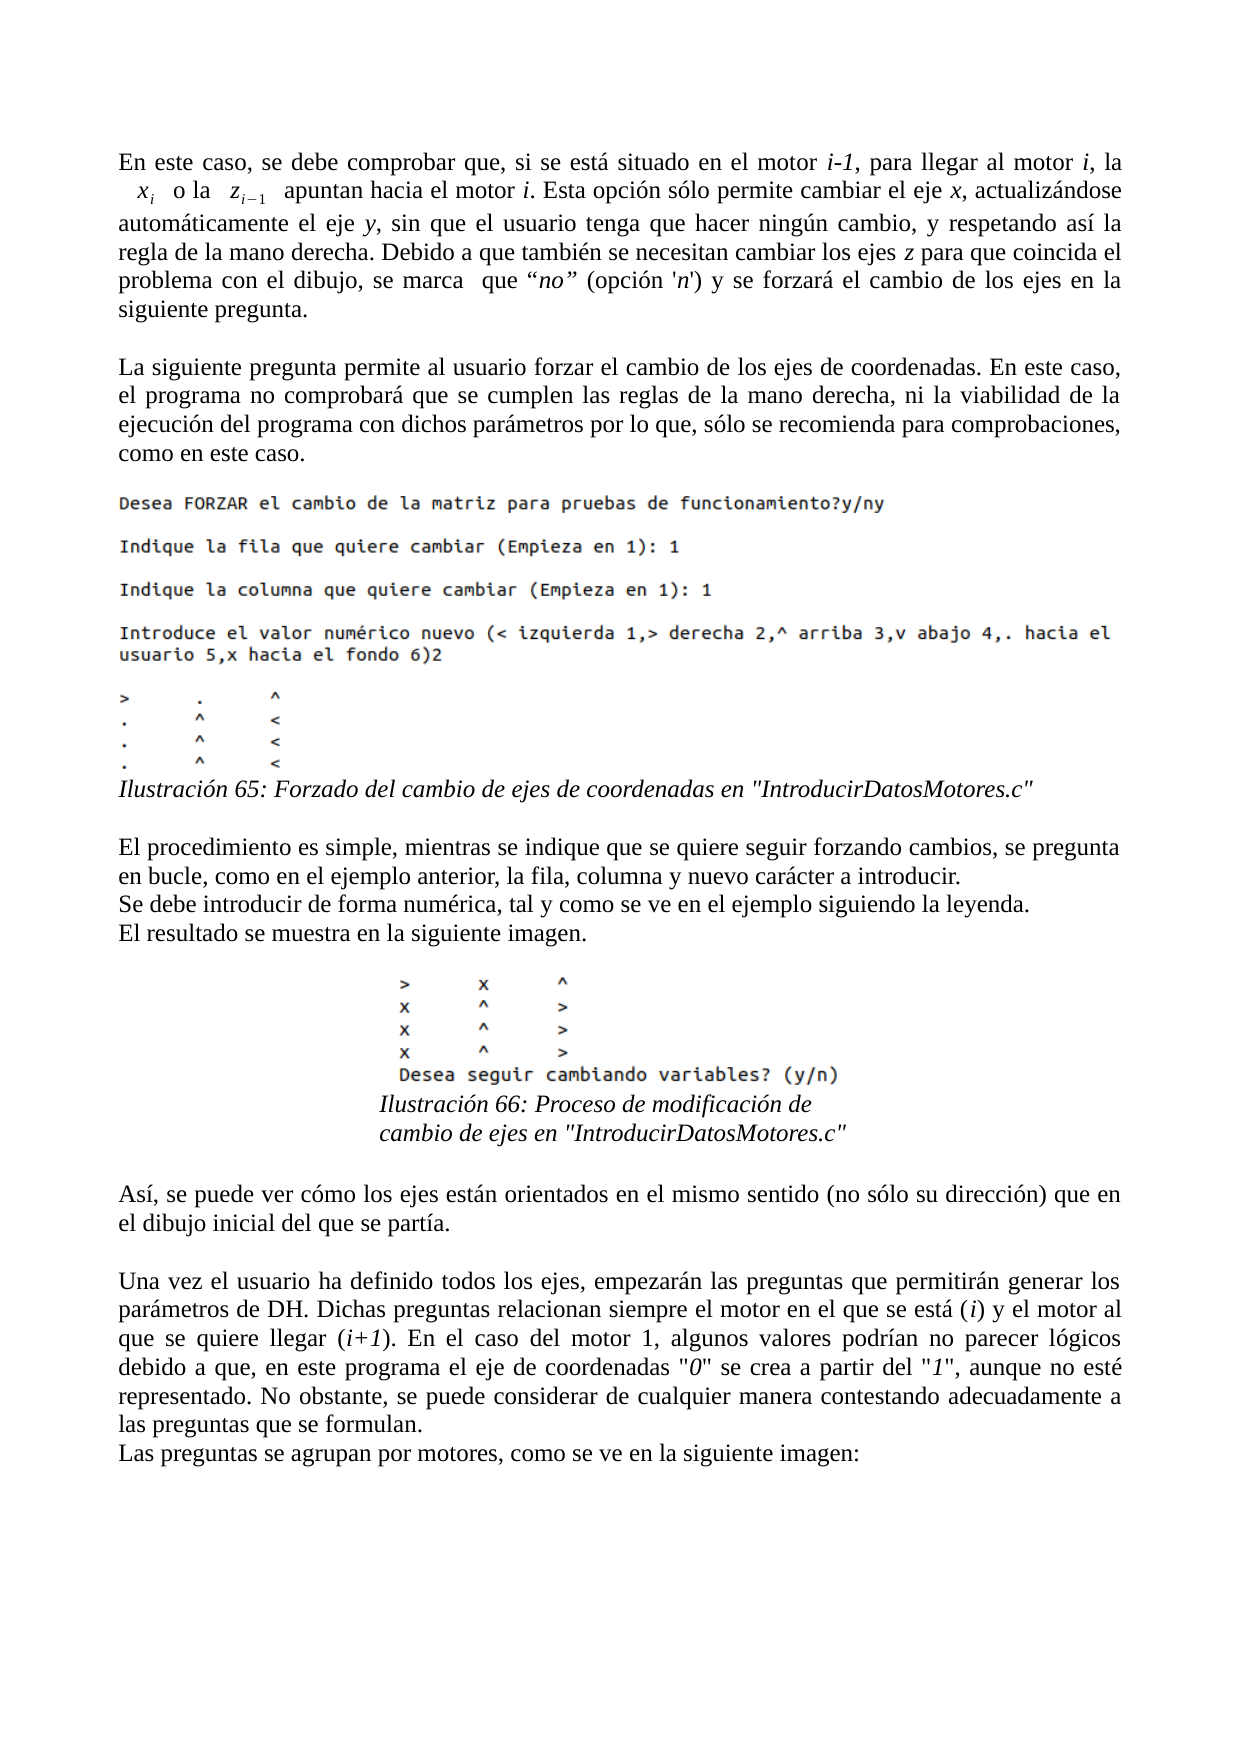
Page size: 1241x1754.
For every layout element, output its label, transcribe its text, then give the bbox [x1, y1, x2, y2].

text Ilustración 65: Forzado del cambio de ejes de coordenadas en "IntroducirDatosMotores.c" [118, 775, 1122, 803]
text Así, se puede ver cómo los ejes están orientados en el mismo sentido (no sólo su dirección) que en el dibujo inicial del que se partía. [118, 1179, 1122, 1237]
text El resultado se muestra en la siguiente imagen. [118, 918, 1122, 947]
picture [118, 495, 1122, 775]
text Una vez el usuario ha definido todos los ejes, empezarán las preguntas que permitirán generar los parámetros de DH. Dichas preguntas relacionan siempre el motor en el que se está (i) y el motor al que se quiere llegar (i+1). En el caso del motor 1, algunos valores podrían no parecer lógicos debido a que, en este programa el eje de coordenadas "0" se crea a partir del "1", aunque no esté representado. No obstante, se puede considerar de cualquier manera contestando adecuadamente a las preguntas que se formulan. [118, 1266, 1122, 1438]
text Ilustración 66: Proceso de modificación de cambio de ejes en "IntroducirDatosMotores.c" [379, 988, 861, 1147]
text La siguiente pregunta permite al usuario forzar el cambio de los ejes de coordenadas. En este caso, el programa no comprobará que se cumplen las reglas de la mano derecha, ni la viabilidad de la ejecución del programa con dichos parámetros por lo que, sólo se recomienda para comprobaciones, como en este caso. [118, 352, 1122, 467]
picture [398, 975, 842, 1090]
text Las preguntas se agrupan por motores, como se ve en la siguiente imagen: [118, 1438, 1122, 1467]
text En este caso, se debe comprobar que, si se está situado en el motor i-1, para llegar al motor i, lao laapuntan hacia el motor i. Esta opción sólo permite cambiar el eje x, actualizándose automáticamente el eje y, sin que el usuario tenga que hacer ningún cambio, y respetando así la regla de la mano derecha. Debido a que también se necesitan cambiar los ejes z para que coincida el problema con el dibujo, se marca que “no” (opción 'n') y se forzará el cambio de los ejes en la siguiente pregunta. [118, 147, 1122, 323]
text El procedimiento es simple, mientras se indique que se quiere seguir forzando cambios, se pregunta en bucle, como en el ejemplo anterior, la fila, columna y nuevo carácter a introducir. [118, 832, 1122, 889]
text Se debe introducir de forma numérica, tal y como se ve en el ejemplo siguiendo la leyenda. [118, 889, 1122, 918]
